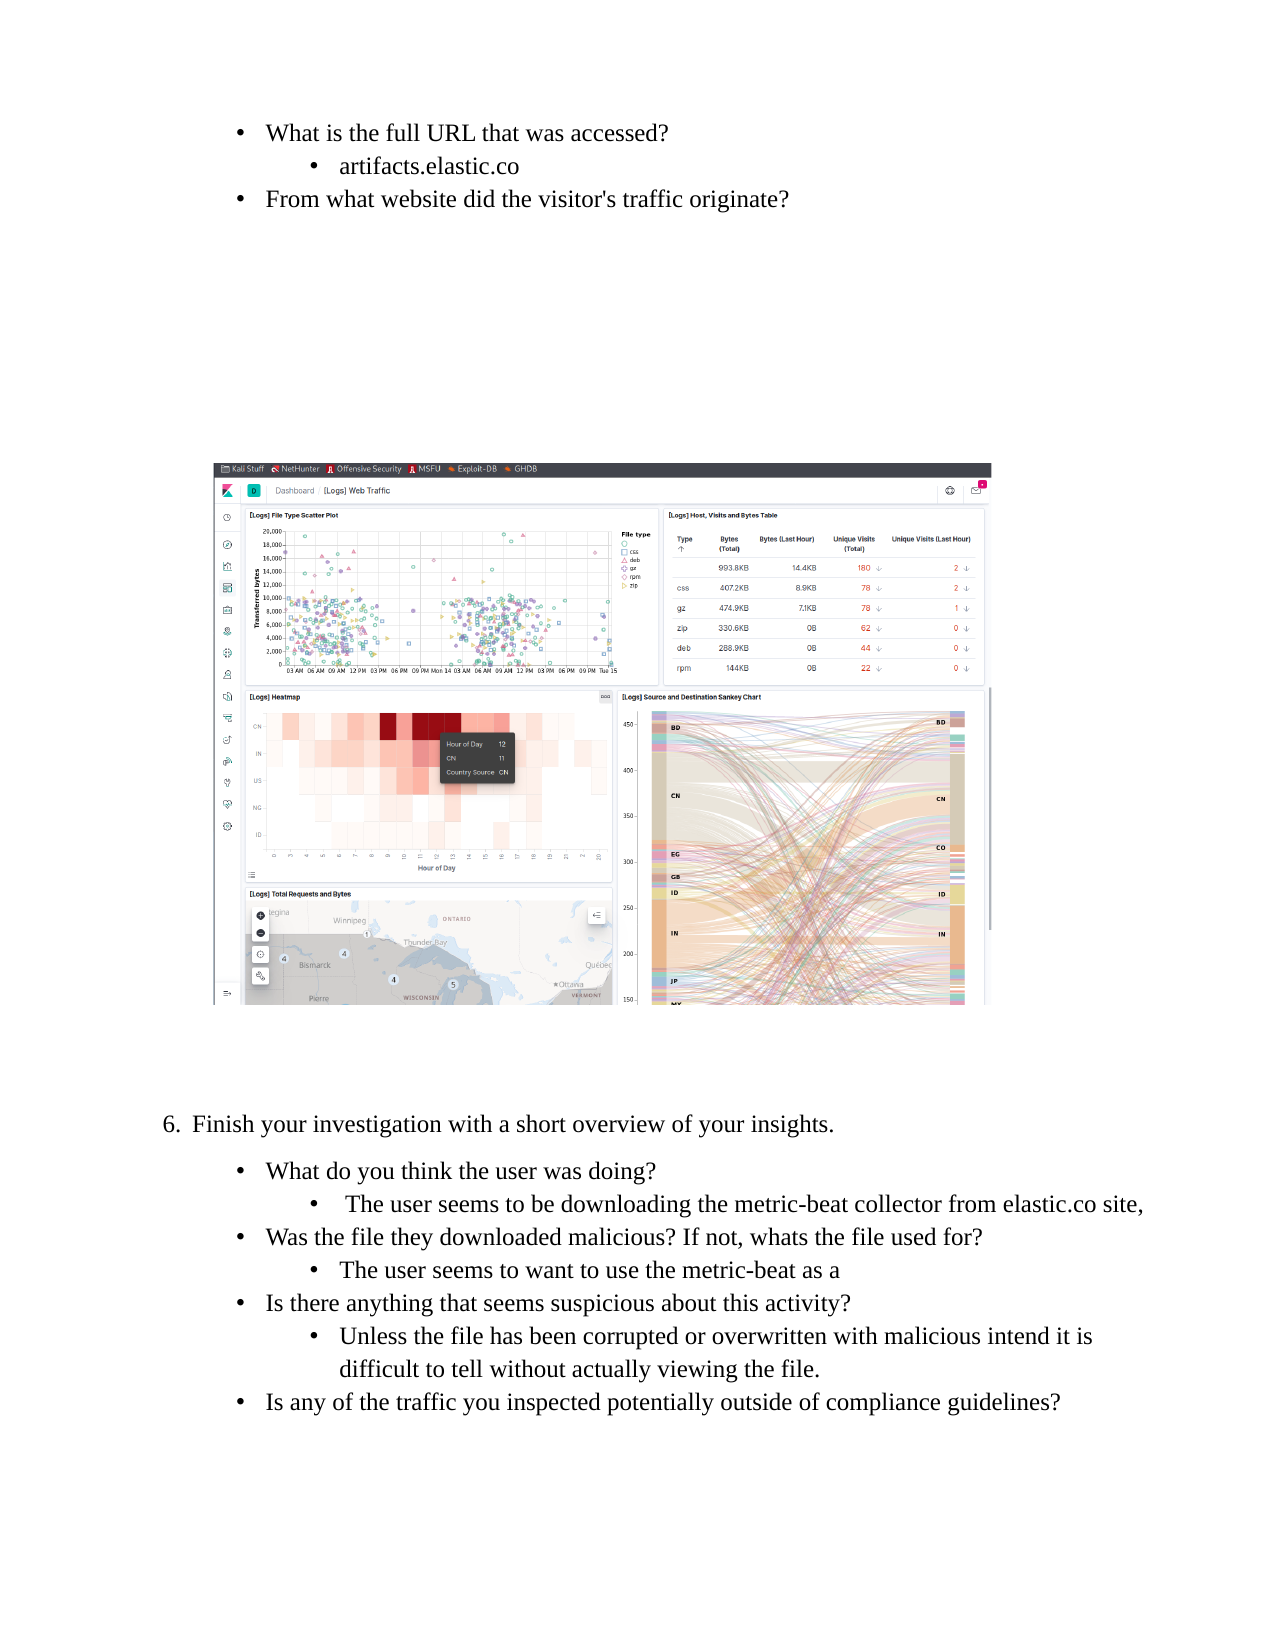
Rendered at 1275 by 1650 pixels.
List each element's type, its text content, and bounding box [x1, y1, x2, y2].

list From what website did the visitor's traffic originate? [236, 184, 1157, 213]
list artifacts.elastic.co [309, 151, 1157, 180]
list Finish your investigation with a short overview of your insights. [162, 1109, 1157, 1137]
list What is the full URL that was accessed? [236, 118, 1157, 147]
list Unless the file has been corrupted or overwritten with malicious intend it is difficult to tell without actually viewing the file. [309, 1321, 1157, 1383]
list The user seems to want to use the metric-beat as a [309, 1255, 1157, 1284]
list What do you think the user was doing? [236, 1156, 1157, 1185]
list Is there anything that seems suspicious about this activity? [236, 1288, 1157, 1317]
list Was the file they downloaded malicious? If not, whats the file used for? [236, 1222, 1157, 1251]
list The user seems to be downloading the metric-beat collector from elastic.co site, [309, 1189, 1157, 1218]
list Is any of the traffic you inspected potentially outside of compliance guidelines? [236, 1387, 1157, 1416]
